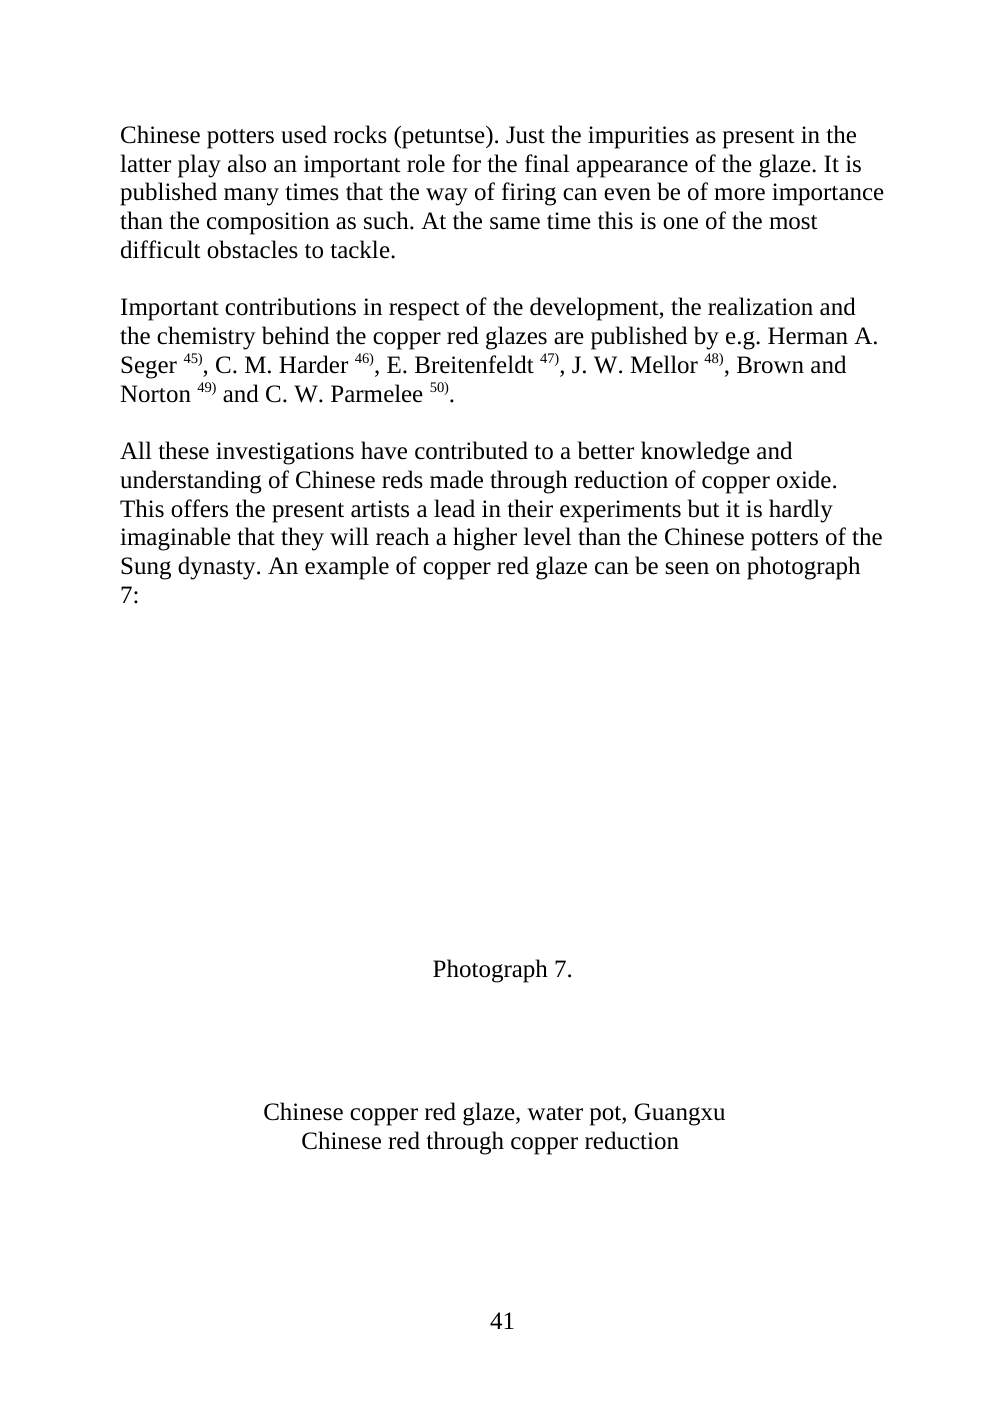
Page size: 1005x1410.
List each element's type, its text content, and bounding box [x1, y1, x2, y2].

text Chinese copper red glaze, water pot, GuangxuChh [120, 1097, 885, 1126]
text Photograph 7. [176, 954, 885, 982]
text Important contributions in respect of the development, the realization and the chemistry behind the copper red glazes are published by e.g. Herman A. Seger 45), C. M. Harder 46), E. Breitenfeldt 47), J. W. Mellor 48), Brown and Norton 49) and C. W. Parmelee 50). [120, 292, 885, 407]
text Chinese potters used rocks (petuntse). Just the impurities as present in the latter play also an important role for the final appearance of the glaze. It is published many times that the way of firing can even be of more importance than the composition as such. At the same time this is one of the most difficult obstacles to tackle. [120, 120, 885, 264]
text Chinese red through copper reduction [120, 1126, 885, 1155]
text All these investigations have contributed to a better knowledge and understanding of Chinese reds made through reduction of copper oxide. This offers the present artists a lead in their experiments but it is hardly imaginable that they will reach a higher level than the Chinese potters of the Sung dynasty. An example of copper red glaze can be seen on photograph 7: [120, 436, 885, 609]
